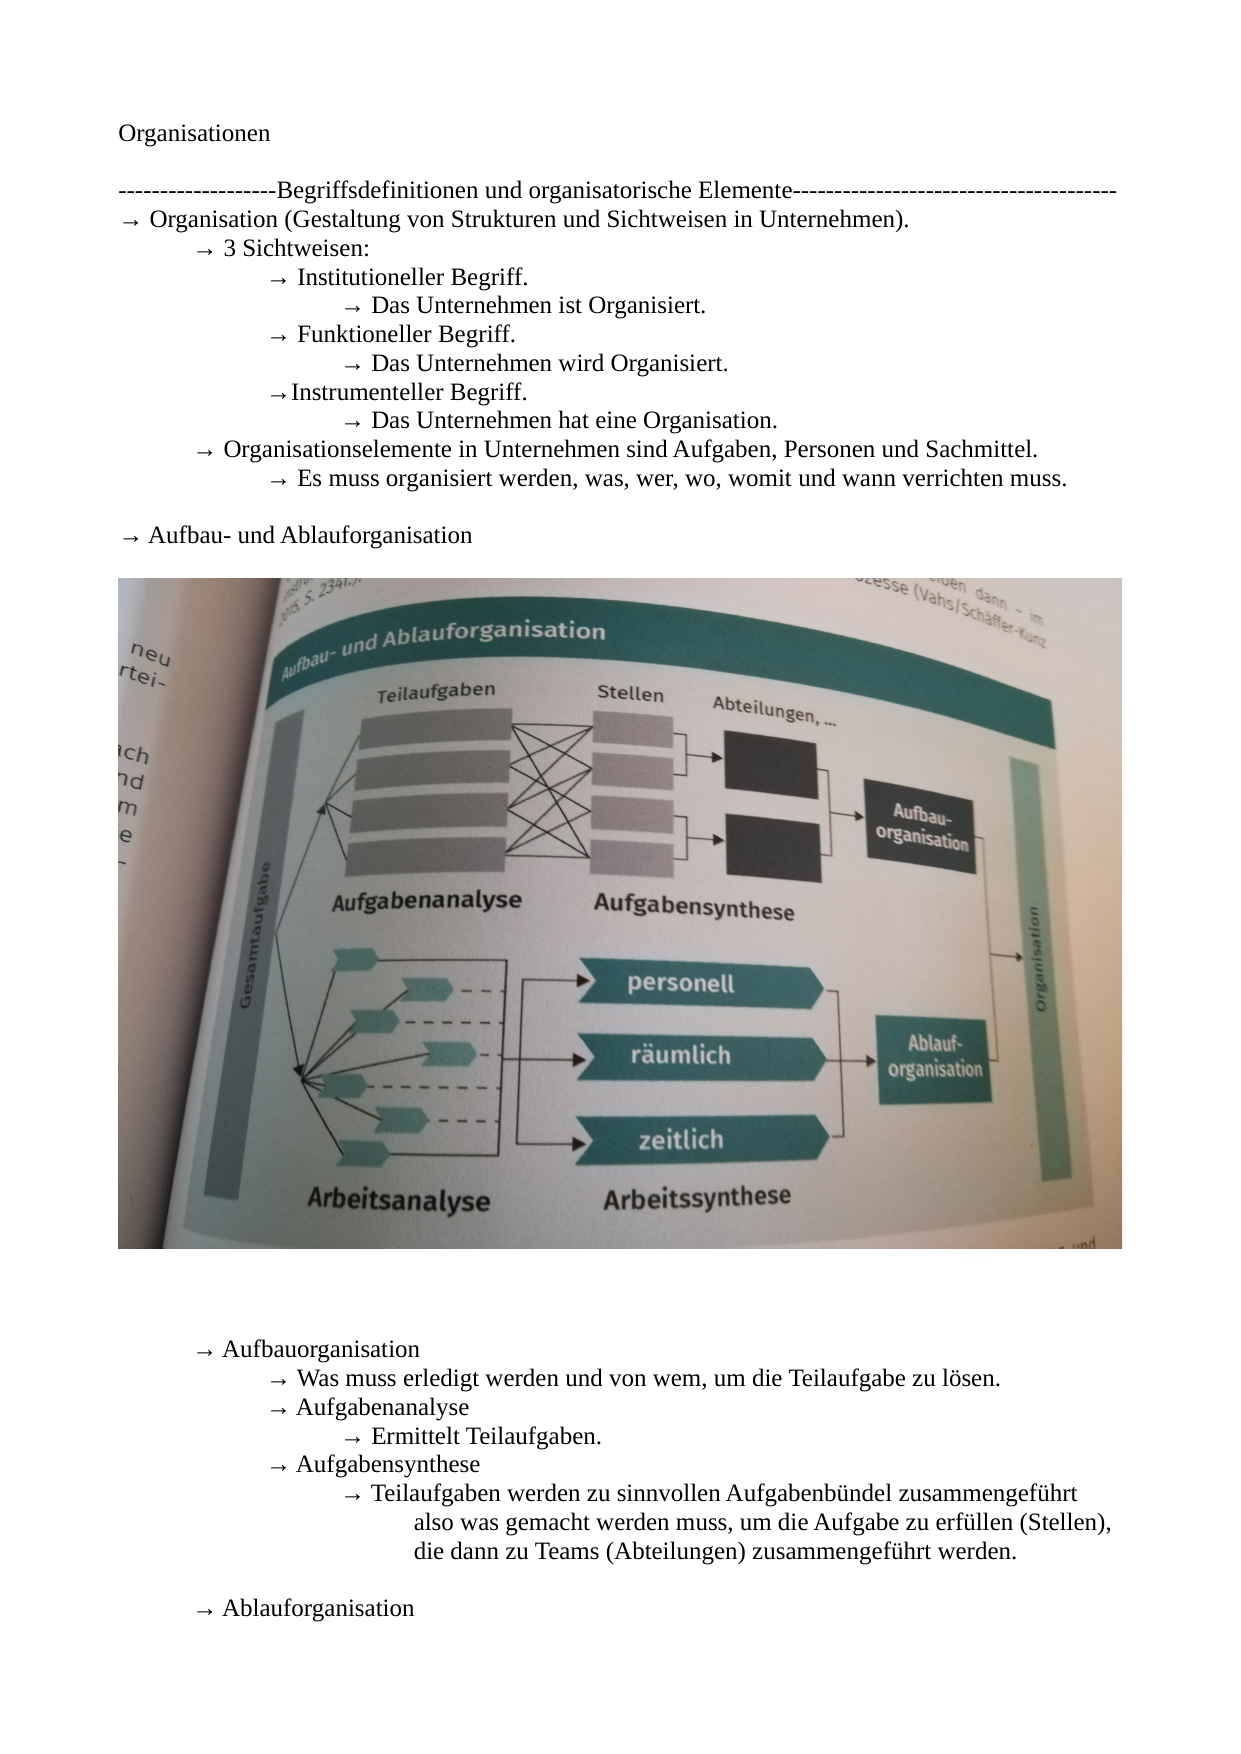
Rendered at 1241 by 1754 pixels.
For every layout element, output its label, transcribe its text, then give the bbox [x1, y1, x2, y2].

text → Funktioneller Begriff. [118, 319, 1122, 348]
text -------------------Begriffsdefinitionen und organisatorische Elemente--------------------------------------- [118, 176, 1122, 204]
text → Es muss organisiert werden, was, wer, wo, womit und wann verrichten muss. [118, 463, 1122, 492]
text → Organisation (Gestaltung von Strukturen und Sichtweisen in Unternehmen). [118, 204, 1122, 233]
text → Das Unternehmen hat eine Organisation. [118, 406, 1122, 434]
text → Das Unternehmen ist Organisiert. [118, 291, 1122, 319]
text → Teilaufgaben werden zu sinnvollen Aufgabenbündel zusammengeführt [118, 1478, 1122, 1507]
text → Ermittelt Teilaufgaben. [118, 1421, 1122, 1449]
text also was gemacht werden muss, um die Aufgabe zu erfüllen (Stellen), die dann zu Teams (Abteilungen) zusammengeführt werden. [118, 1507, 1122, 1564]
text → Aufbauorganisation [118, 1334, 1122, 1363]
text → Aufgabenanalyse [118, 1392, 1122, 1421]
picture [118, 578, 1123, 1249]
text → 3 Sichtweisen: [118, 233, 1122, 262]
text → Organisationselemente in Unternehmen sind Aufgaben, Personen und Sachmittel. [118, 434, 1122, 463]
text → Aufgabensynthese [118, 1449, 1122, 1478]
text → Institutioneller Begriff. [118, 262, 1122, 291]
text → Das Unternehmen wird Organisiert. [118, 348, 1122, 377]
text → Was muss erledigt werden und von wem, um die Teilaufgabe zu lösen. [118, 1363, 1122, 1392]
text Organisationen [118, 118, 1122, 147]
text → Aufbau- und Ablauforganisation [118, 521, 1122, 549]
text →Instrumenteller Begriff. [118, 377, 1122, 406]
text → Ablauforganisation [118, 1593, 1122, 1622]
